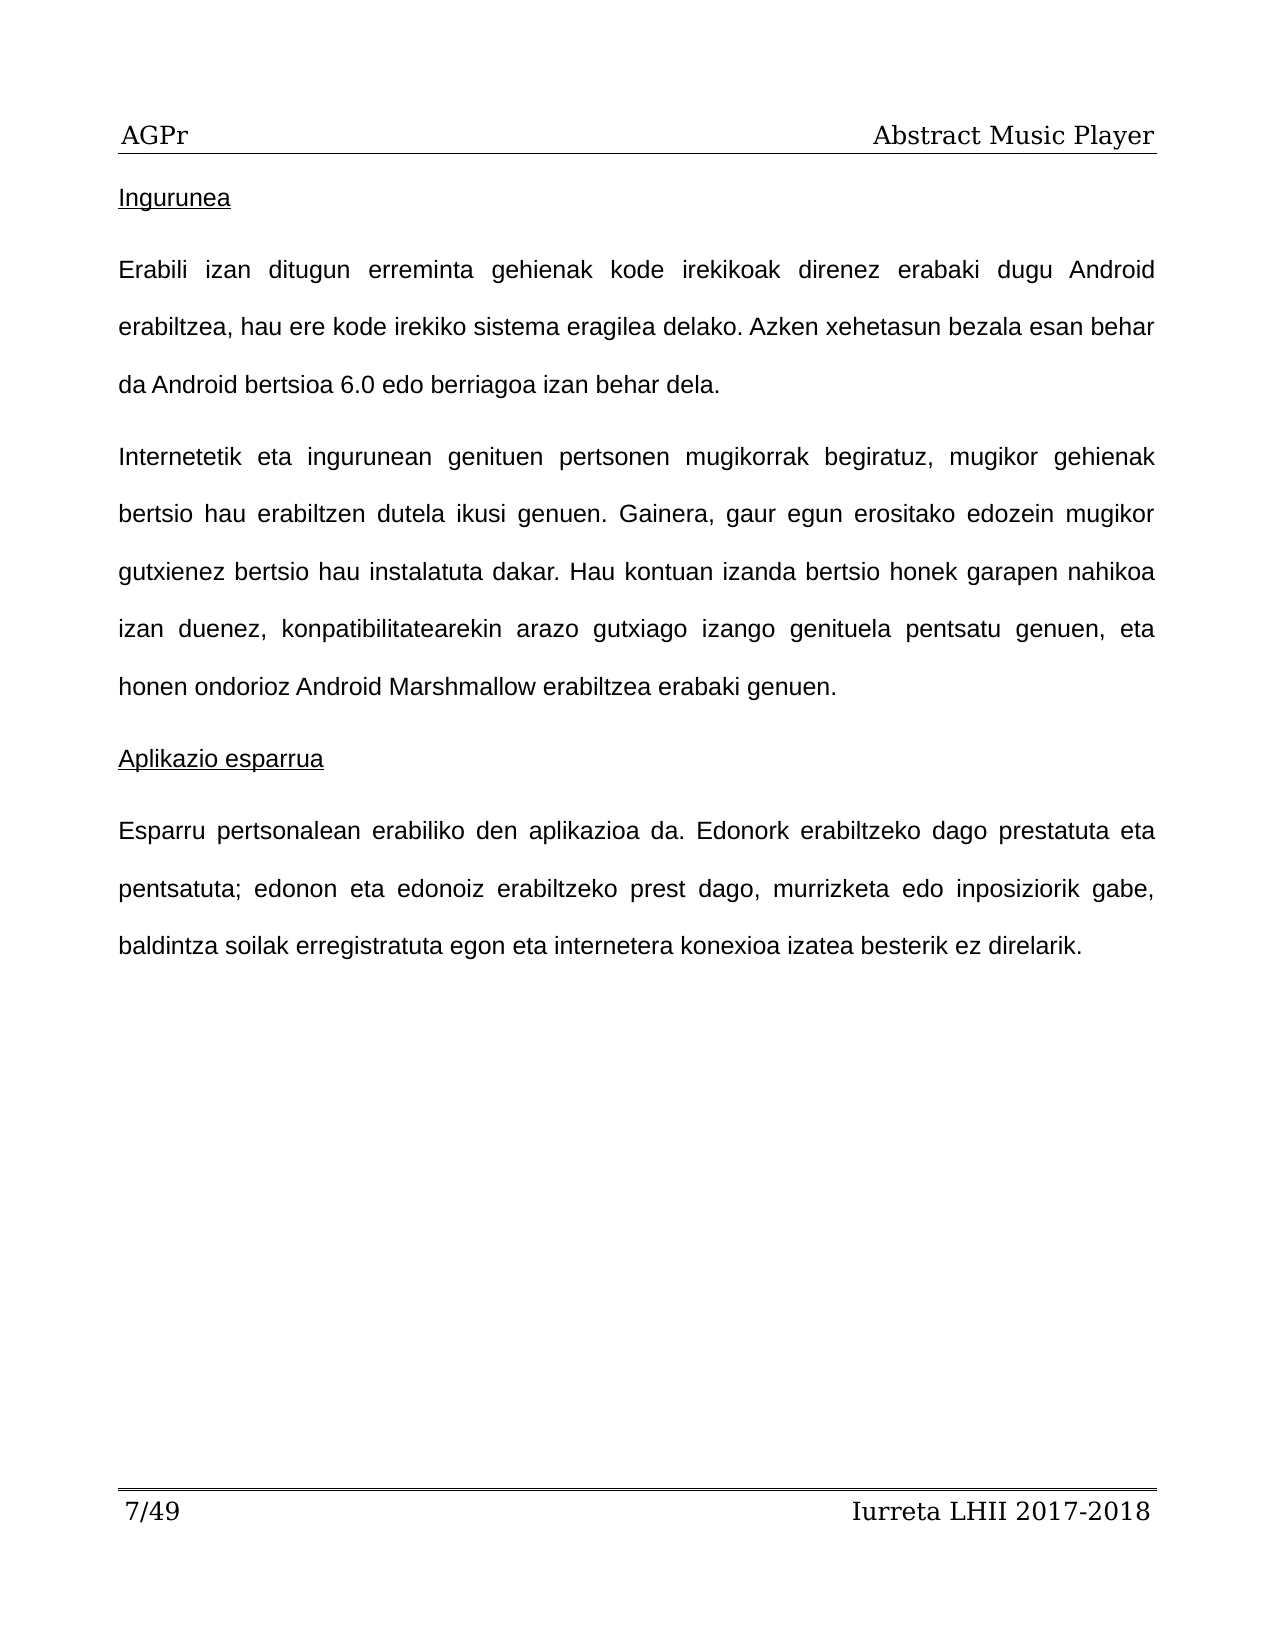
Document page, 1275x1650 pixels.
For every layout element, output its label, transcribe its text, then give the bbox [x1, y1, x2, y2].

text Aplikazio esparrua [118, 744, 1157, 773]
text Esparru pertsonalean erabiliko den aplikazioa da. Edonork erabiltzeko dago prestatuta eta pentsatuta; edonon eta edonoiz erabiltzeko prest dago, murrizketa edo inposiziorik gabe, baldintza soilak erregistratuta egon eta internetera konexioa izatea besterik ez direlarik. [118, 816, 1157, 960]
text Ingurunea [118, 183, 1157, 211]
text Erabili izan ditugun erreminta gehienak kode irekikoak direnez erabaki dugu Android erabiltzea, hau ere kode irekiko sistema eragilea delako. Azken xehetasun bezala esan behar da Android bertsioa 6.0 edo berriagoa izan behar dela. [118, 255, 1157, 398]
text Internetetik eta ingurunean genituen pertsonen mugikorrak begiratuz, mugikor gehienak bertsio hau erabiltzen dutela ikusi genuen. Gainera, gaur egun erositako edozein mugikor gutxienez bertsio hau instalatuta dakar. Hau kontuan izanda bertsio honek garapen nahikoa izan duenez, konpatibilitatearekin arazo gutxiago izango genituela pentsatu genuen, eta honen ondorioz Android Marshmallow erabiltzea erabaki genuen. [118, 442, 1157, 701]
